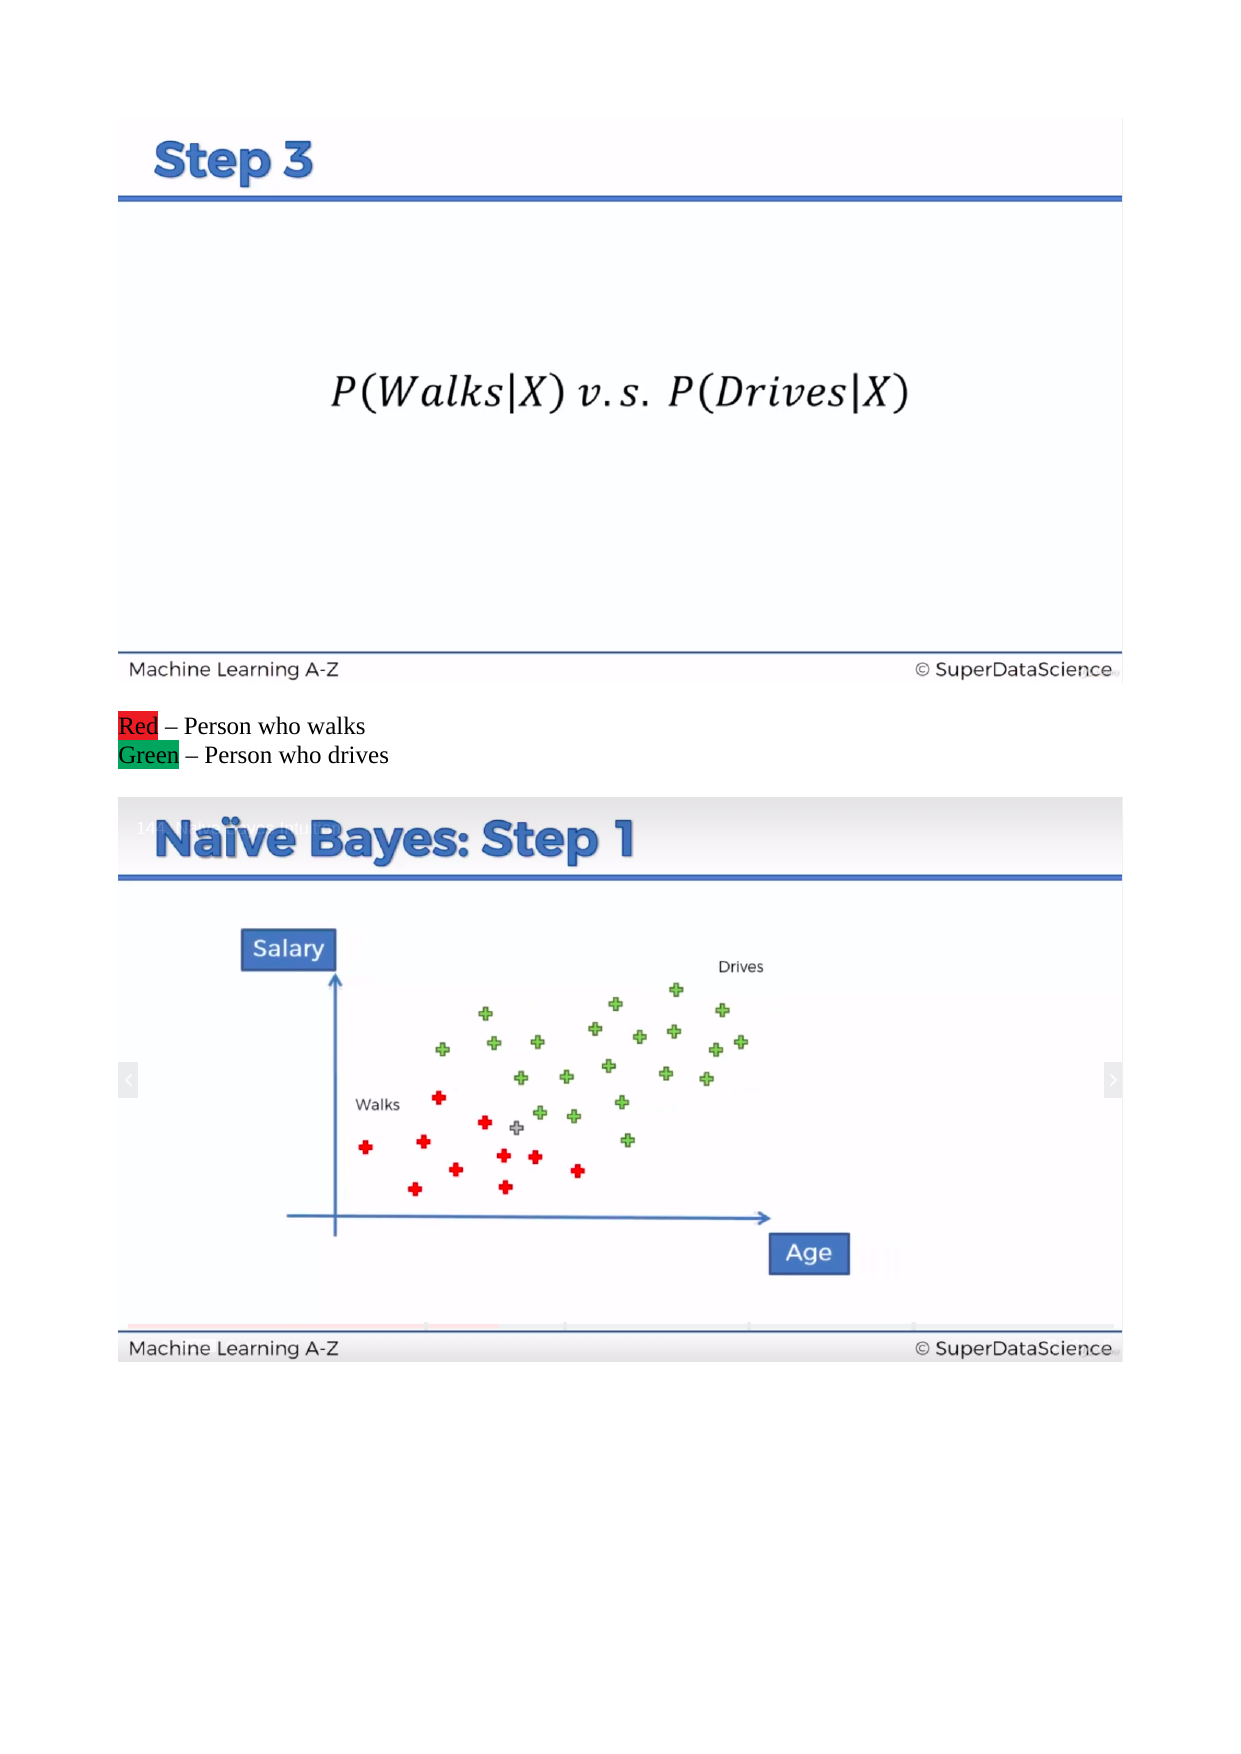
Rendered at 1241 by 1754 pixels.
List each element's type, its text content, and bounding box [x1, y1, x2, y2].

text Red – Person who walks [118, 711, 1122, 740]
picture [118, 118, 1123, 683]
picture [118, 797, 1123, 1362]
text Green – Person who drives [118, 740, 1122, 769]
